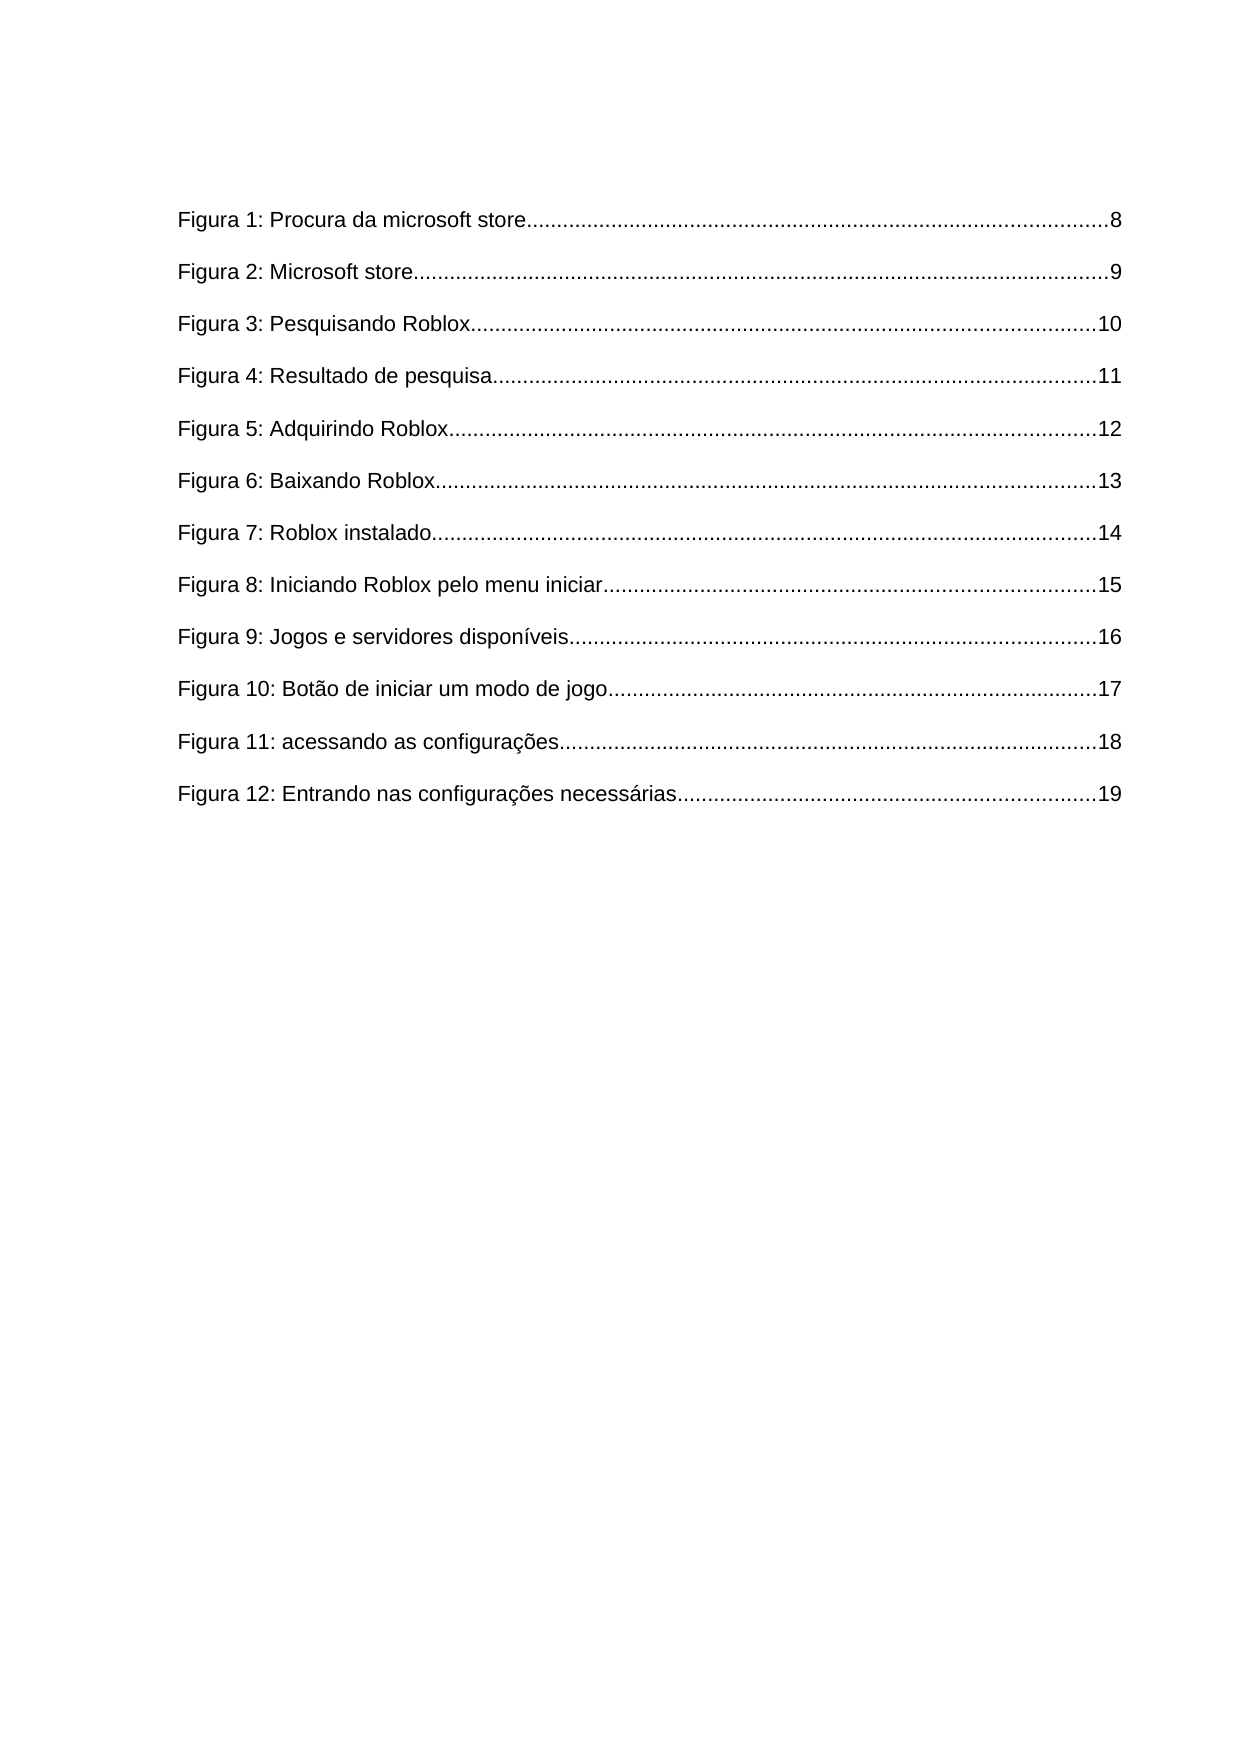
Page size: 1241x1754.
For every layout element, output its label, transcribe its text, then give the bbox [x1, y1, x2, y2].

subtitle Figura 12: Entrando nas configurações necessárias 19 [177, 781, 1122, 806]
subtitle Figura 7: Roblox instalado 14 [177, 520, 1122, 545]
subtitle Figura 8: Iniciando Roblox pelo menu iniciar 15 [177, 572, 1122, 597]
subtitle Figura 10: Botão de iniciar um modo de jogo 17 [177, 676, 1122, 702]
subtitle Figura 4: Resultado de pesquisa 11 [177, 363, 1122, 388]
subtitle Figura 9: Jogos e servidores disponíveis 16 [177, 624, 1122, 649]
subtitle Figura 2: Microsoft store 9 [177, 259, 1122, 284]
subtitle Figura 1: Procura da microsoft store 8 [177, 207, 1122, 232]
subtitle Figura 3: Pesquisando Roblox 10 [177, 311, 1122, 336]
subtitle Figura 11: acessando as configurações 18 [177, 728, 1122, 754]
subtitle Figura 6: Baixando Roblox 13 [177, 468, 1122, 493]
subtitle Figura 5: Adquirindo Roblox 12 [177, 415, 1122, 441]
